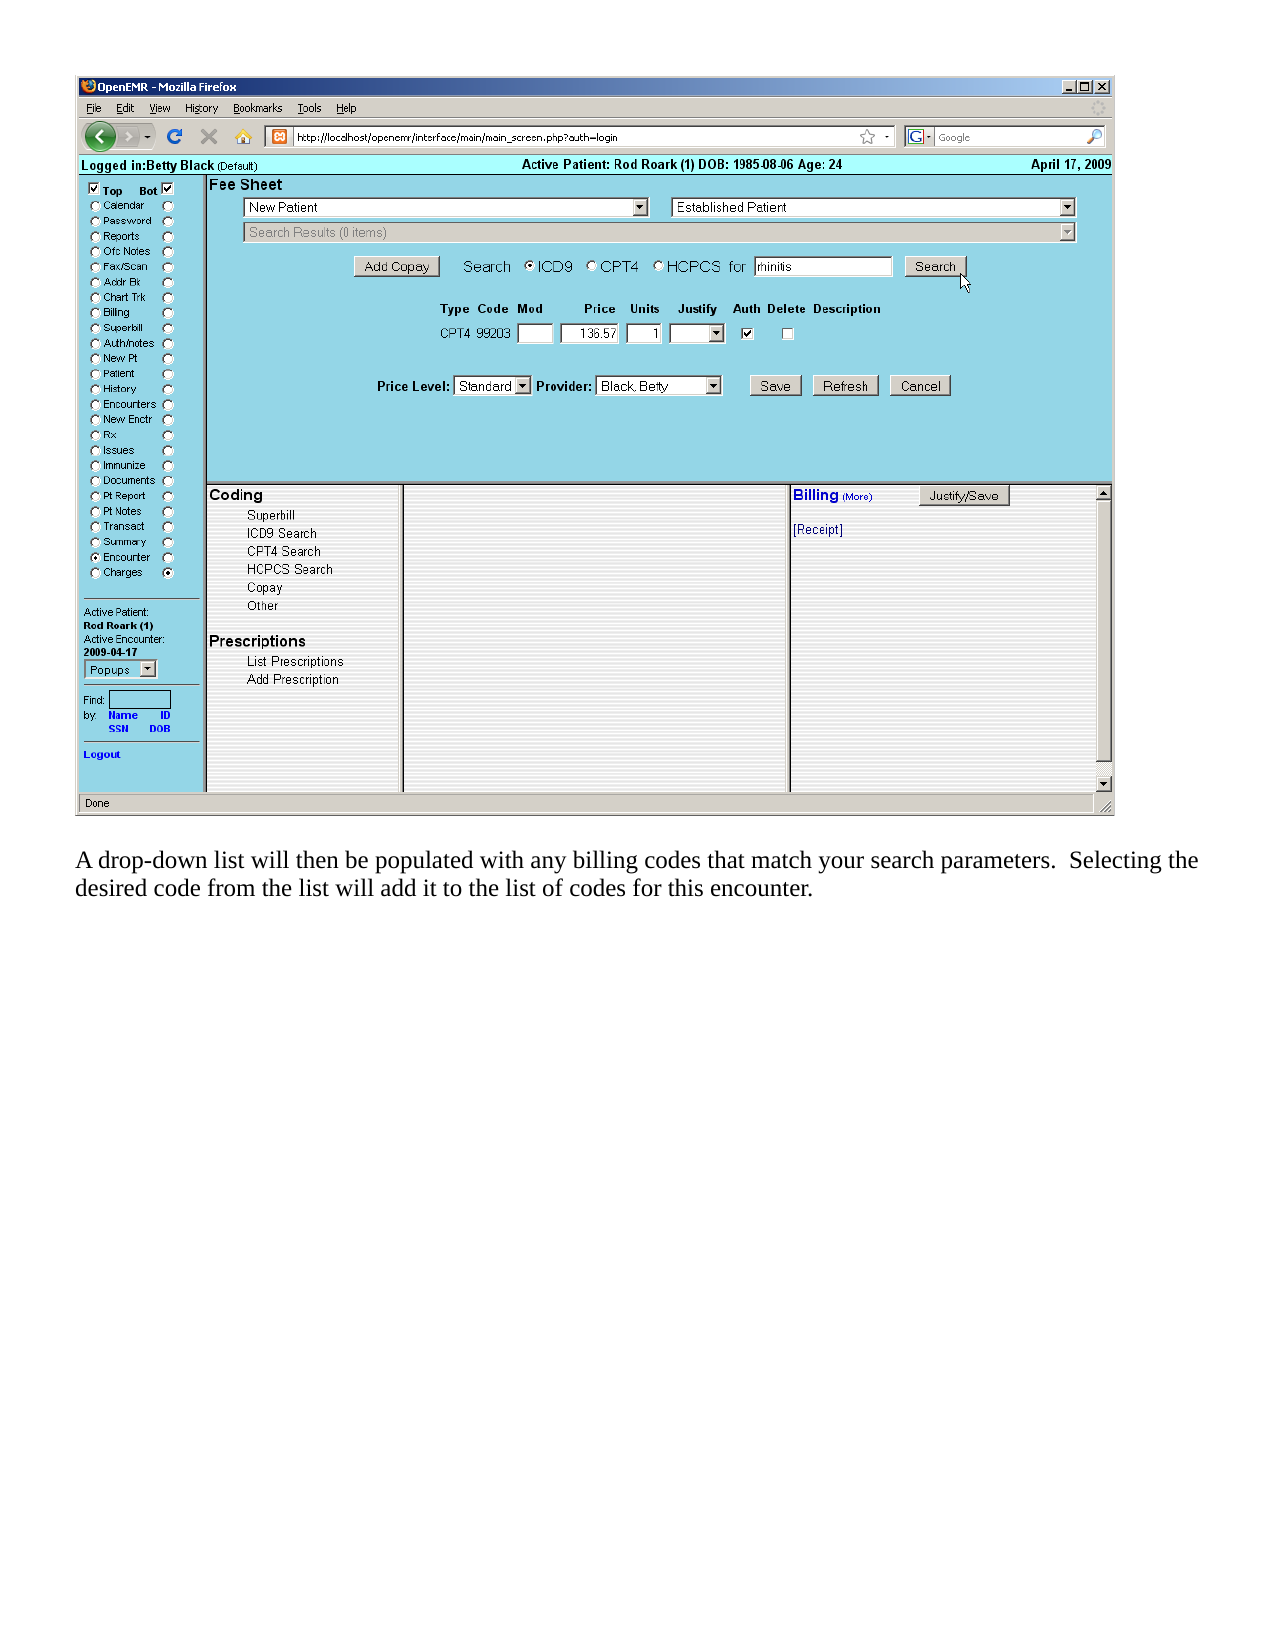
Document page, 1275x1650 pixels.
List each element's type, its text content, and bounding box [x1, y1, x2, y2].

text A drop-down list will then be populated with any billing codes that match your search parameters. Selecting the desired code from the list will add it to the list of codes for this encounter. [75, 845, 1200, 902]
picture [75, 75, 1115, 816]
